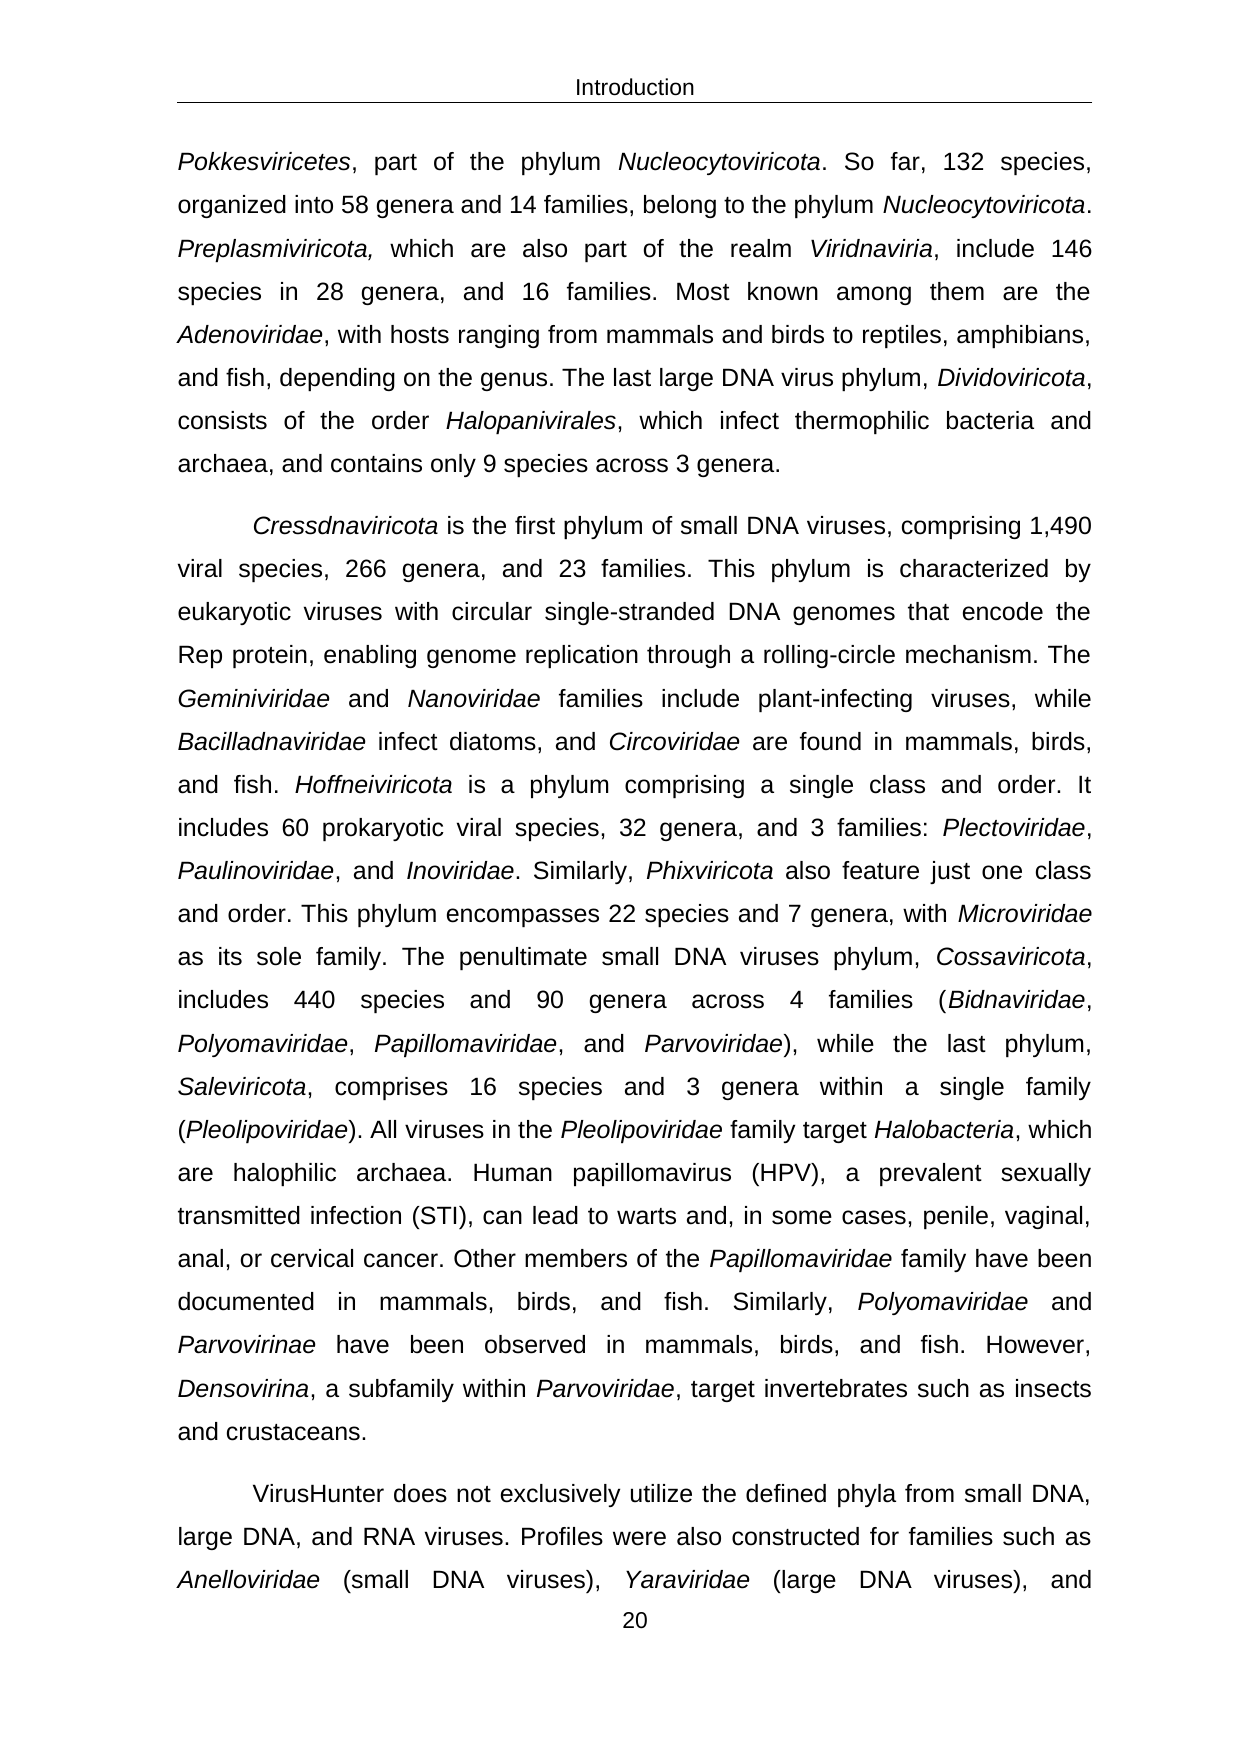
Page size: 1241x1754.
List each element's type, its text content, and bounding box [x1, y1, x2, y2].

text Cressdnaviricota is the first phylum of small DNA viruses, comprising 1,490 viral species, 266 genera, and 23 families. This phylum is characterized by eukaryotic viruses with circular single-stranded DNA genomes that encode the Rep protein, enabling genome replication through a rolling-circle mechanism. The Geminiviridae and Nanoviridae families include plant-infecting viruses, while Bacilladnaviridae infect diatoms, and Circoviridae are found in mammals, birds, and fish. Hoffneiviricota is a phylum comprising a single class and order. It includes 60 prokaryotic viral species, 32 genera, and 3 families: Plectoviridae, Paulinoviridae, and Inoviridae. Similarly, Phixviricota also feature just one class and order. This phylum encompasses 22 species and 7 genera, with Microviridae as its sole family. The penultimate small DNA viruses phylum, Cossaviricota, includes 440 species and 90 genera across 4 families (Bidnaviridae, Polyomaviridae, Papillomaviridae, and Parvoviridae), while the last phylum, Saleviricota, comprises 16 species and 3 genera within a single family (Pleolipoviridae). All viruses in the Pleolipoviridae family target Halobacteria, which are halophilic archaea. Human papillomavirus (HPV), a prevalent sexually transmitted infection (STI), can lead to warts and, in some cases, penile, vaginal, anal, or cervical cancer. Other members of the Papillomaviridae family have been documented in mammals, birds, and fish. Similarly, Polyomaviridae and Parvovirinae have been observed in mammals, birds, and fish. However, Densovirina, a subfamily within Parvoviridae, target invertebrates such as insects and crustaceans. [177, 511, 1092, 1446]
text Pokkesviricetes, part of the phylum Nucleocytoviricota. So far, 132 species, organized into 58 genera and 14 families, belong to the phylum Nucleocytoviricota. Preplasmiviricota, which are also part of the realm Viridnaviria, include 146 species in 28 genera, and 16 families. Most known among them are the Adenoviridae, with hosts ranging from mammals and birds to reptiles, amphibians, and fish, depending on the genus. The last large DNA virus phylum, Dividoviricota, consists of the order Halopanivirales, which infect thermophilic bacteria and archaea, and contains only 9 species across 3 genera. [177, 147, 1092, 478]
text VirusHunter does not exclusively utilize the defined phyla from small DNA, large DNA, and RNA viruses. Profiles were also constructed for families such as Anelloviridae (small DNA viruses), Yaraviridae (large DNA viruses), and [177, 1479, 1092, 1594]
